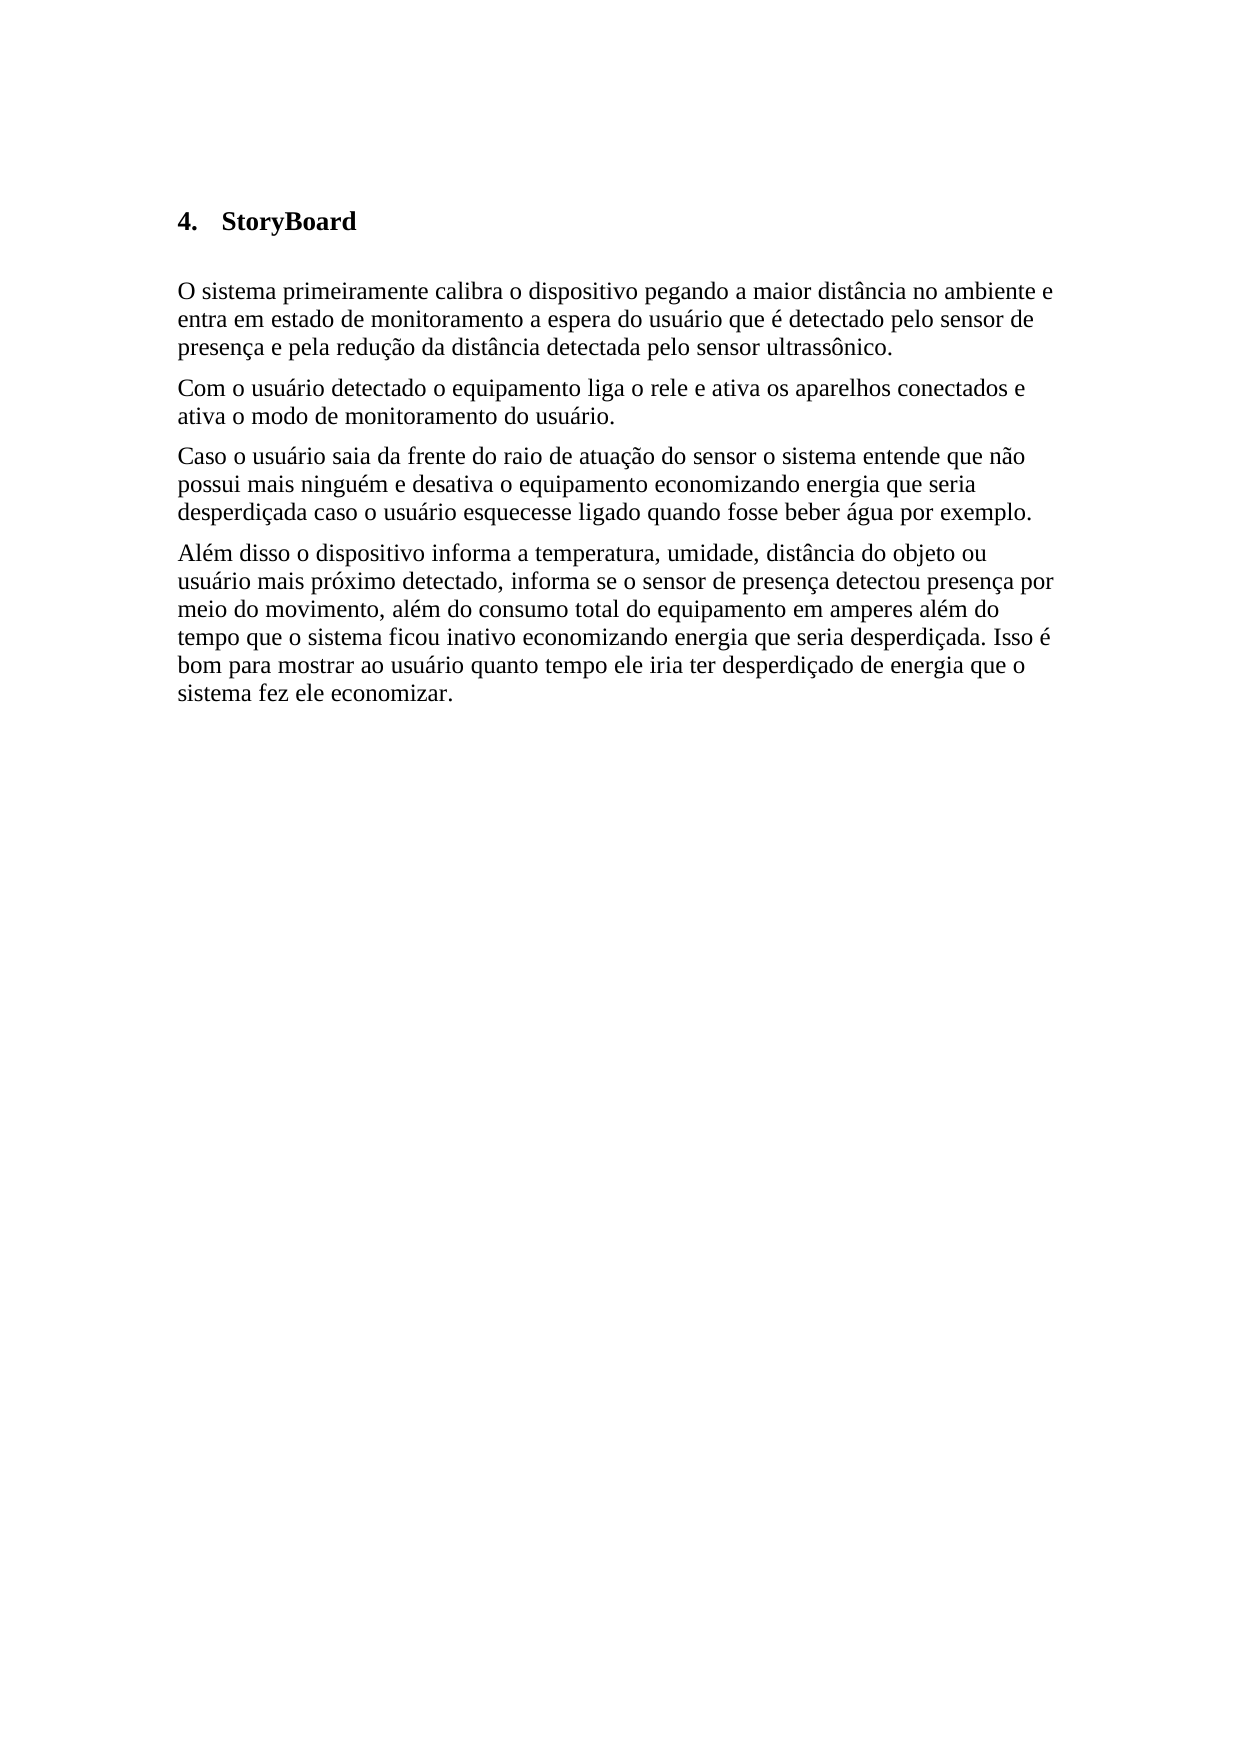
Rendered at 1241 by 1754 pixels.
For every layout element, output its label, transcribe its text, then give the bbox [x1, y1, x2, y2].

title StoryBoard [177, 207, 1063, 237]
text Com o usuário detectado o equipamento liga o rele e ativa os aparelhos conectados e ativa o modo de monitoramento do usuário. [177, 374, 1063, 430]
text Caso o usuário saia da frente do raio de atuação do sensor o sistema entende que não possui mais ninguém e desativa o equipamento economizando energia que seria desperdiçada caso o usuário esquecesse ligado quando fosse beber água por exemplo. [177, 442, 1063, 526]
text O sistema primeiramente calibra o dispositivo pegando a maior distância no ambiente e entra em estado de monitoramento a espera do usuário que é detectado pelo sensor de presença e pela redução da distância detectada pelo sensor ultrassônico. [177, 277, 1063, 361]
text Além disso o dispositivo informa a temperatura, umidade, distância do objeto ou usuário mais próximo detectado, informa se o sensor de presença detectou presença por meio do movimento, além do consumo total do equipamento em amperes além do tempo que o sistema ficou inativo economizando energia que seria desperdiçada. Isso é bom para mostrar ao usuário quanto tempo ele iria ter desperdiçado de energia que o sistema fez ele economizar. [177, 539, 1063, 707]
